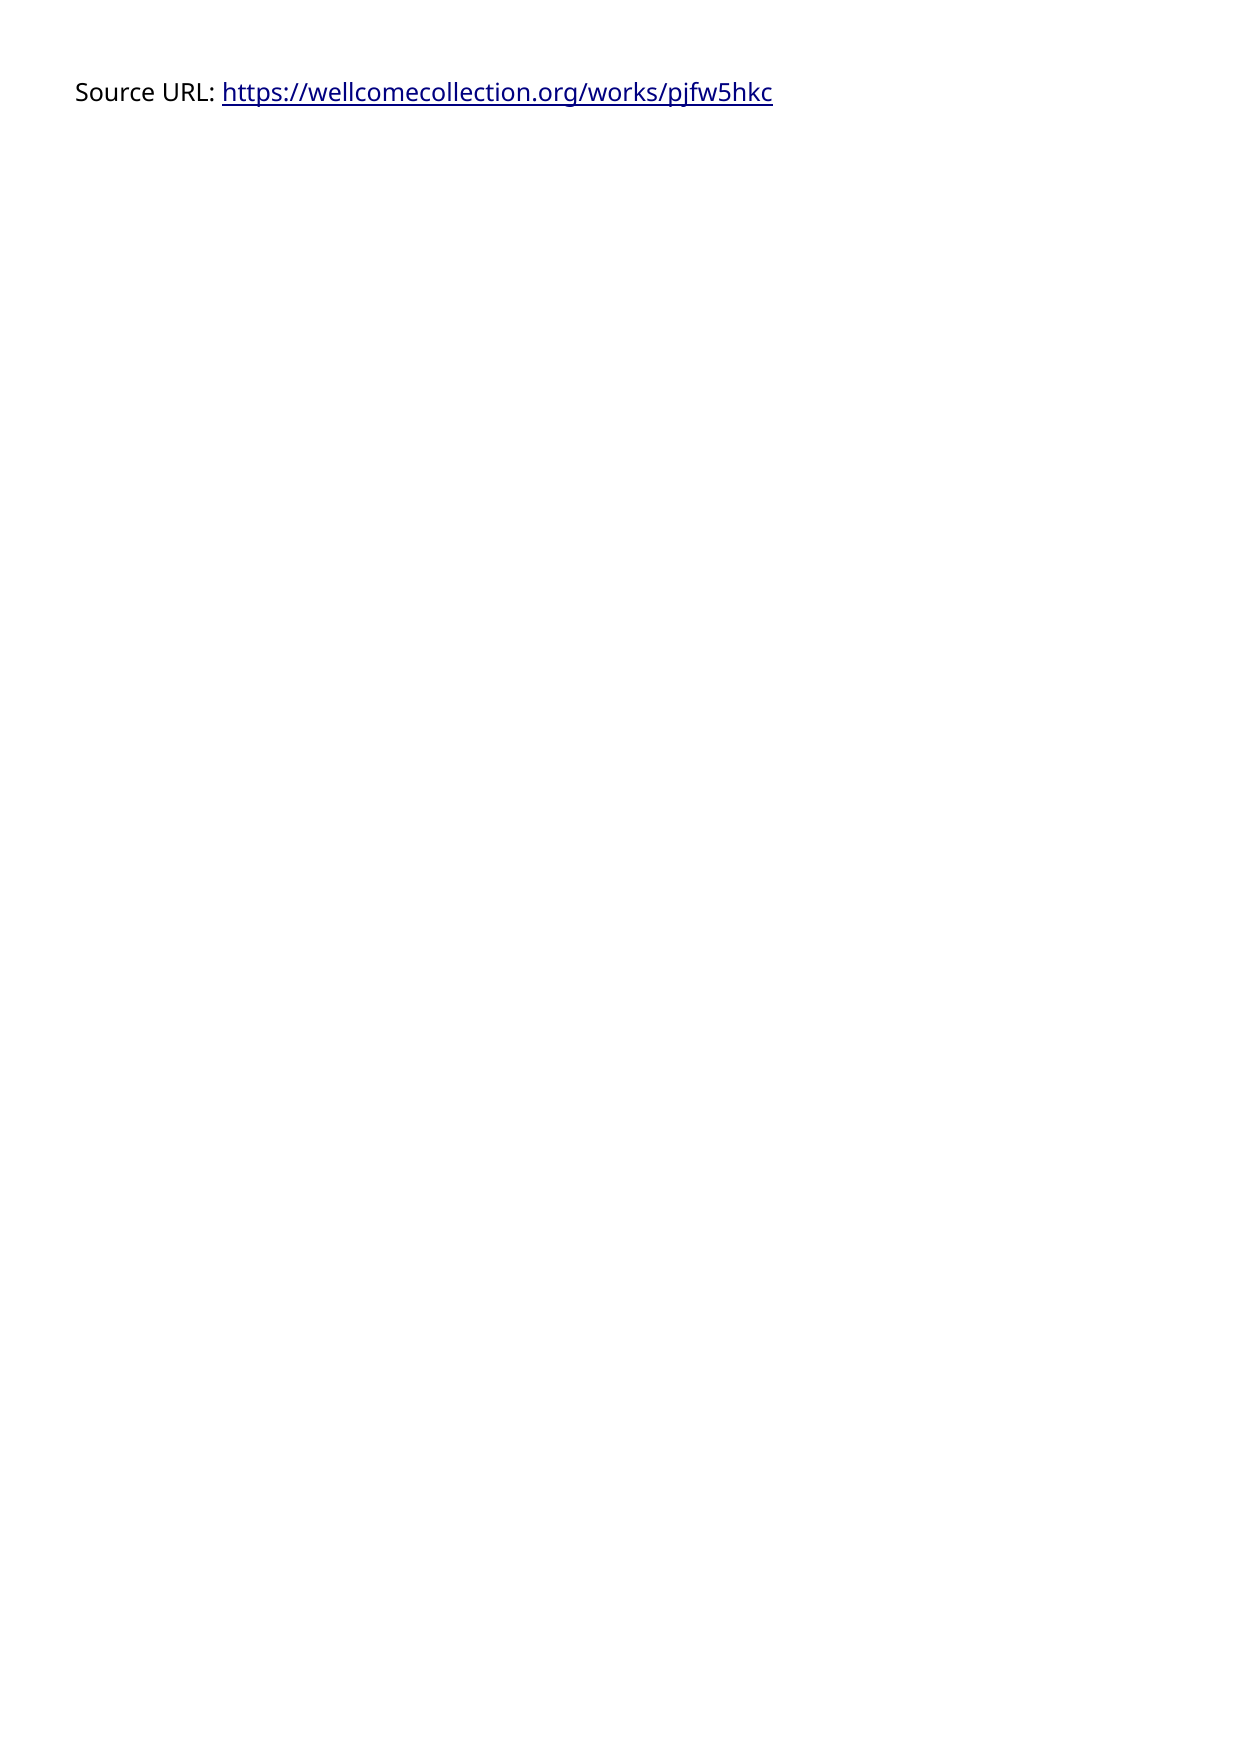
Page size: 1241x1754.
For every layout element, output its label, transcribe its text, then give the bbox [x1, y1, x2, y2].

text Source URL: https://wellcomecollection.org/works/pjfw5hkc [75, 75, 1165, 109]
